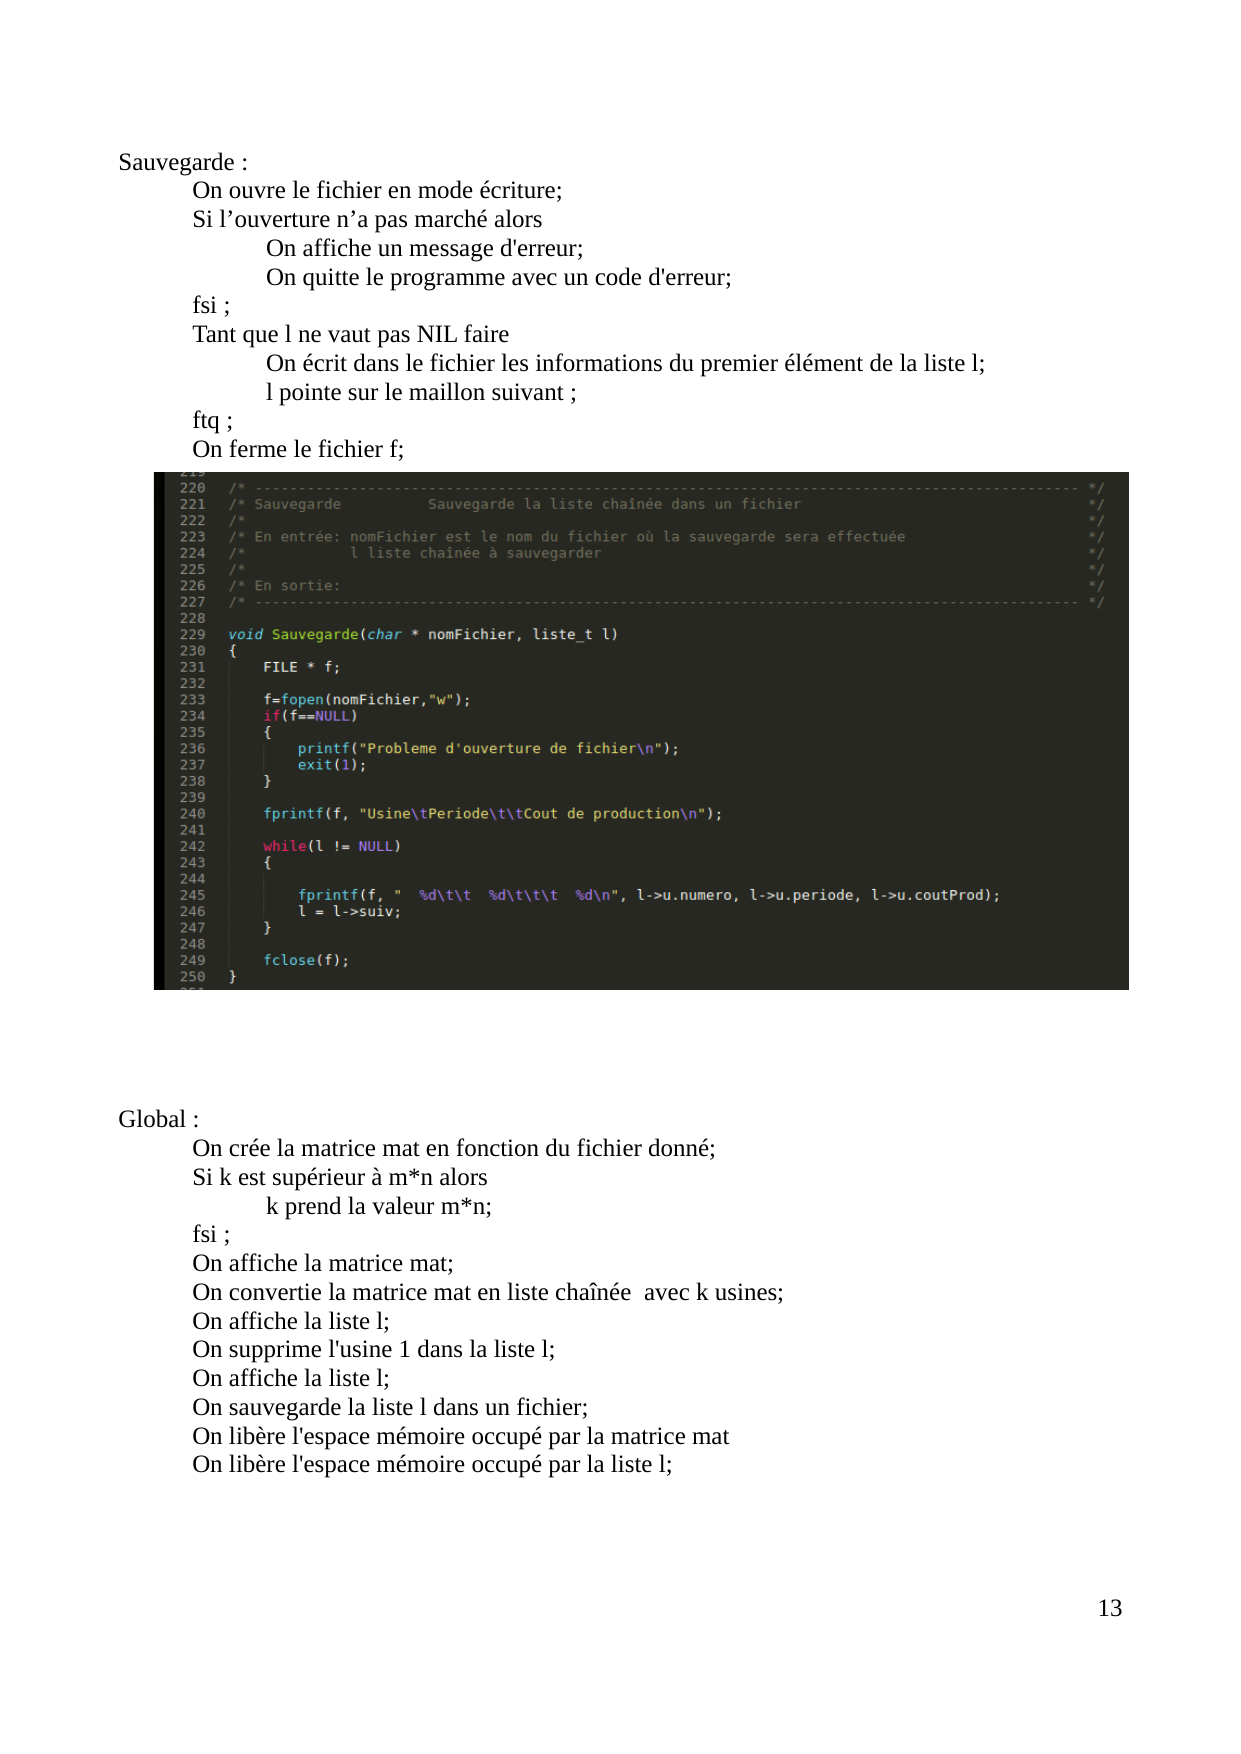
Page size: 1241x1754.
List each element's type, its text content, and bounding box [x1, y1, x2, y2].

text On sauvegarde la liste l dans un fichier; [118, 1392, 1122, 1421]
text On crée la matrice mat en fonction du fichier donné; [118, 1133, 1122, 1162]
text On affiche la matrice mat; [118, 1248, 1122, 1277]
text On convertie la matrice mat en liste chaînée avec k usines; [118, 1277, 1122, 1306]
text Si k est supérieur à m*n alors [118, 1162, 1122, 1191]
text On ferme le fichier f; [118, 434, 1122, 463]
text fsi ; [118, 291, 1122, 319]
text On affiche la liste l; [118, 1363, 1122, 1392]
text Tant que l ne vaut pas NIL faire [118, 319, 1122, 348]
text Sauvegarde : [118, 147, 1122, 176]
text On libère l'espace mémoire occupé par la matrice mat [118, 1421, 1122, 1449]
text k prend la valeur m*n; [118, 1191, 1122, 1219]
text On ouvre le fichier en mode écriture; [118, 176, 1122, 204]
text On libère l'espace mémoire occupé par la liste l; [118, 1449, 1122, 1478]
text On quitte le programme avec un code d'erreur; [118, 262, 1122, 291]
text Global : [118, 1104, 1122, 1133]
text 13 [118, 1593, 1122, 1622]
picture [715, 472, 921, 990]
text On affiche la liste l; [118, 1306, 1122, 1334]
text Si l’ouverture n’a pas marché alors [118, 204, 1122, 233]
text On écrit dans le fichier les informations du premier élément de la liste l; [118, 348, 1122, 377]
text fsi ; [118, 1219, 1122, 1248]
text l pointe sur le maillon suivant ; [118, 377, 1122, 406]
text On supprime l'usine 1 dans la liste l; [118, 1334, 1122, 1363]
text ftq ; [118, 406, 1122, 434]
text On affiche un message d'erreur; [118, 233, 1122, 262]
